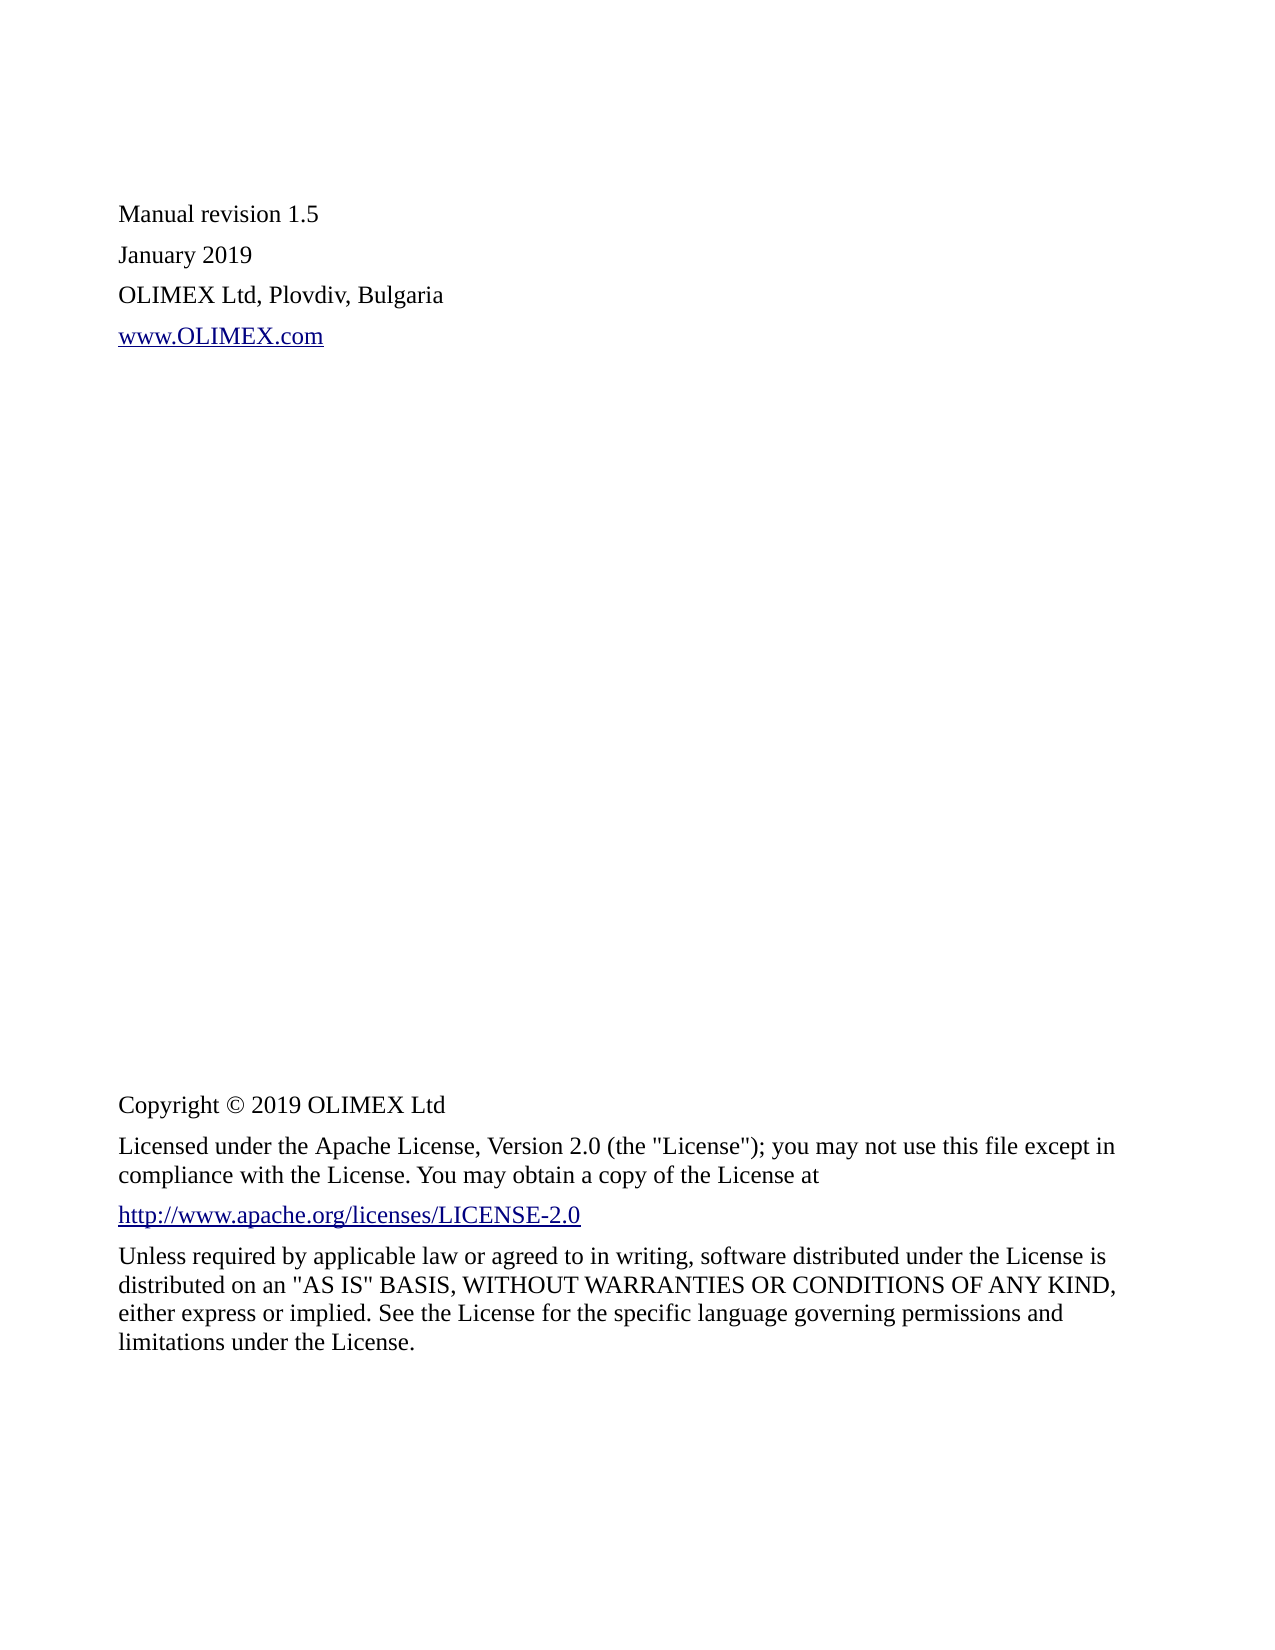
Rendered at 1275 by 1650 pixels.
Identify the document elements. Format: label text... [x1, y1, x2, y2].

text January 2019 [118, 240, 1157, 268]
text http://www.apache.org/licenses/LICENSE-2.0 [118, 1200, 1157, 1229]
text www.OLIMEX.com [118, 321, 1157, 349]
text Unless required by applicable law or agreed to in writing, software distributed under the License is distributed on an "AS IS" BASIS, WITHOUT WARRANTIES OR CONDITIONS OF ANY KIND, either express or implied. See the License for the specific language governing permissions and limitations under the License. [118, 1241, 1157, 1356]
text Licensed under the Apache License, Version 2.0 (the "License"); you may not use this file except in compliance with the License. You may obtain a copy of the License at [118, 1131, 1157, 1189]
text OLIMEX Ltd, Plovdiv, Bulgaria [118, 280, 1157, 309]
text Manual revision 1.5 [118, 199, 1157, 228]
text Copyright © 2019 OLIMEX Ltd [118, 1091, 1157, 1119]
